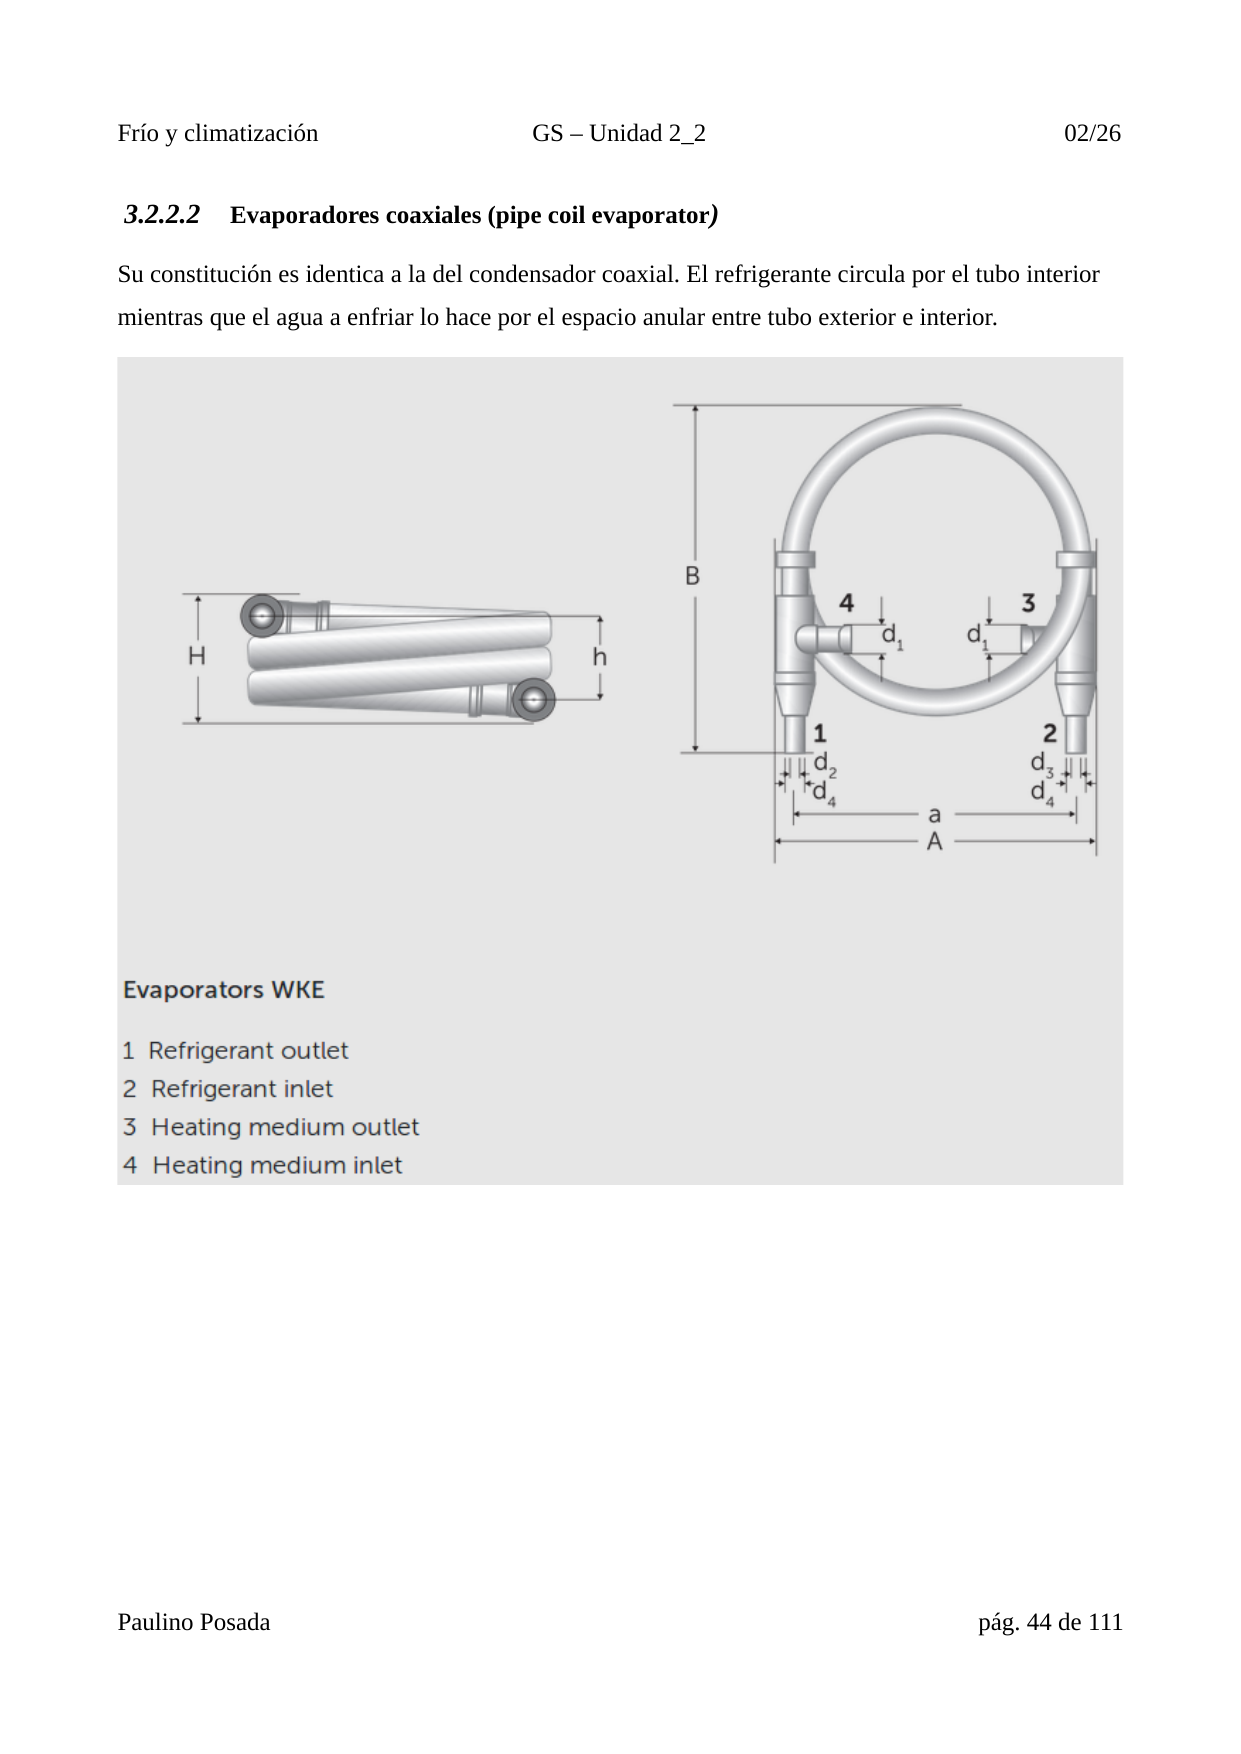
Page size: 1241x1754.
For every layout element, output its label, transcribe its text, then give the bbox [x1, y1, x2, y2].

subtitle Evaporadores coaxiales (pipe coil evaporator) [117, 197, 1123, 229]
picture [117, 357, 1124, 1185]
text Su constitución es identica a la del condensador coaxial. El refrigerante circula por el tubo interior mientras que el agua a enfriar lo hace por el espacio anular entre tubo exterior e interior. [117, 259, 1123, 331]
